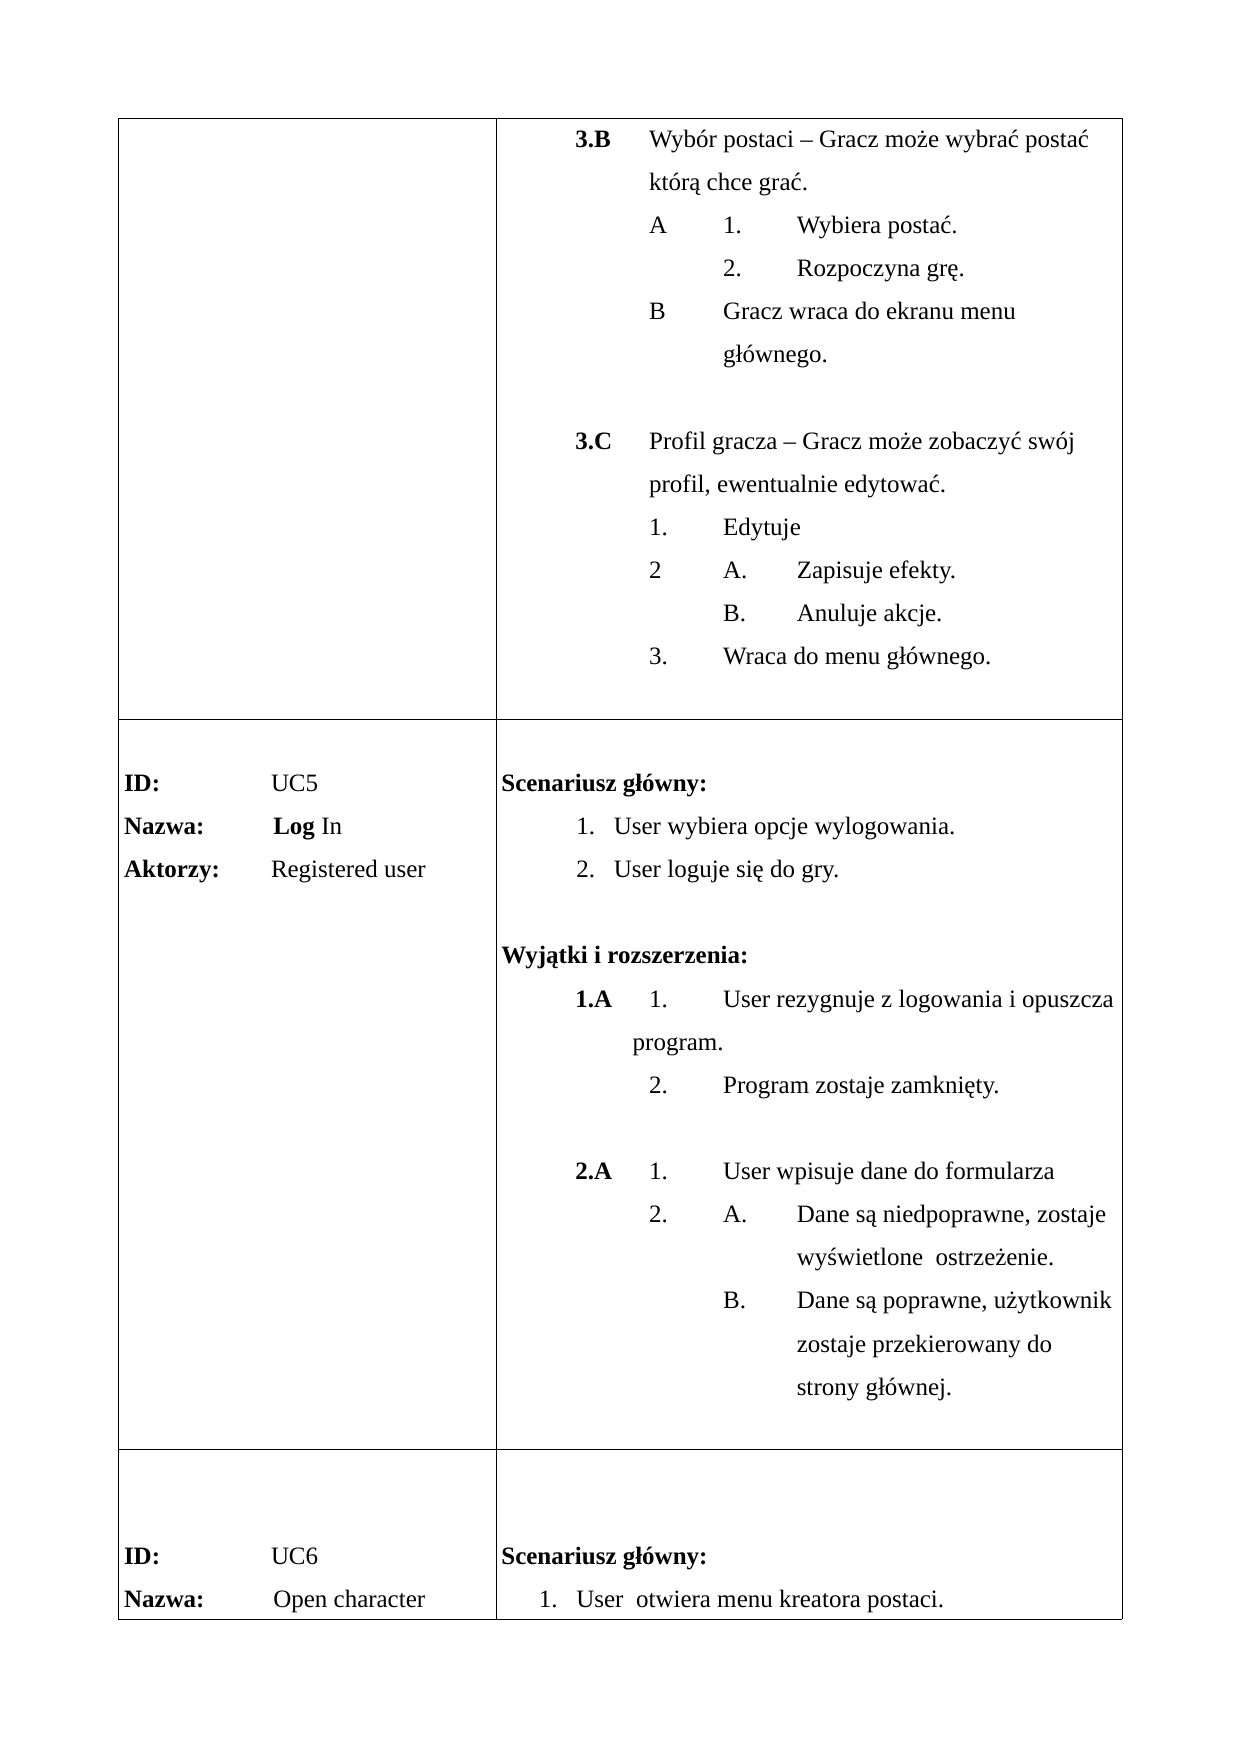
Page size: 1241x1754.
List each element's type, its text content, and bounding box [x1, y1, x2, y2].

table_cell Scenariusz główny: User wybiera opcje wylogowania. User loguje się do gry. Wyjątki i rozszerzenia: 1.A 1. User rezygnuje z logowania i opuszcza program. 2. Program zostaje zamknięty. 2.A 1. User wpisuje dane do formularza 2. A. Dane są niedpoprawne, zostaje wyświetlone ostrzeżenie. B. Dane są poprawne, użytkownik zostaje przekierowany do strony głównej. [497, 720, 1122, 1449]
table_cell 3.B Wybór postaci – Gracz może wybrać postać którą chce grać. A 1. Wybiera postać. 2. Rozpoczyna grę. B Gracz wraca do ekranu menu głównego. 3.C Profil gracza – Gracz może zobaczyć swój profil, ewentualnie edytować. 1. Edytuje 2 A. Zapisuje efekty. B. Anuluje akcje. 3. Wraca do menu głównego. [497, 119, 1122, 719]
table_cell [119, 119, 496, 719]
table_cell ID: UC5 Nazwa: Log In Aktorzy: Registered user [119, 720, 496, 1449]
table_cell Scenariusz główny: User otwiera menu kreatora postaci. System wyświetla graczowi okno z formularzem. Użytkownik uzupełnia formularz i klika „dalej”. System wyświetla graczowi ekran wyboru skilli. Gracz wybiera skille i wybiera kolejny krok System wyświetla graczowi zakładkę ekwipunek. Gracz wybiera ekwipunek. Zapisuje swoją nową postać. Wyjątki i rozszerzenia: 1.A 1. User rezygnuje z tworzenia postaci. 2. User zostaje przekierowany do main menu. 2.A 1. User nie wykorzystuje wszystkich punktów statystyk. 2. System wyświetla ostrzeżenie o tym. 8.A 1. User rezygnuje z tworzenia postaci. 2. User zostaje przekierowany do main menu. [497, 1450, 1122, 1619]
table_cell ID: UC6 Nazwa: Open character [119, 1450, 496, 1619]
